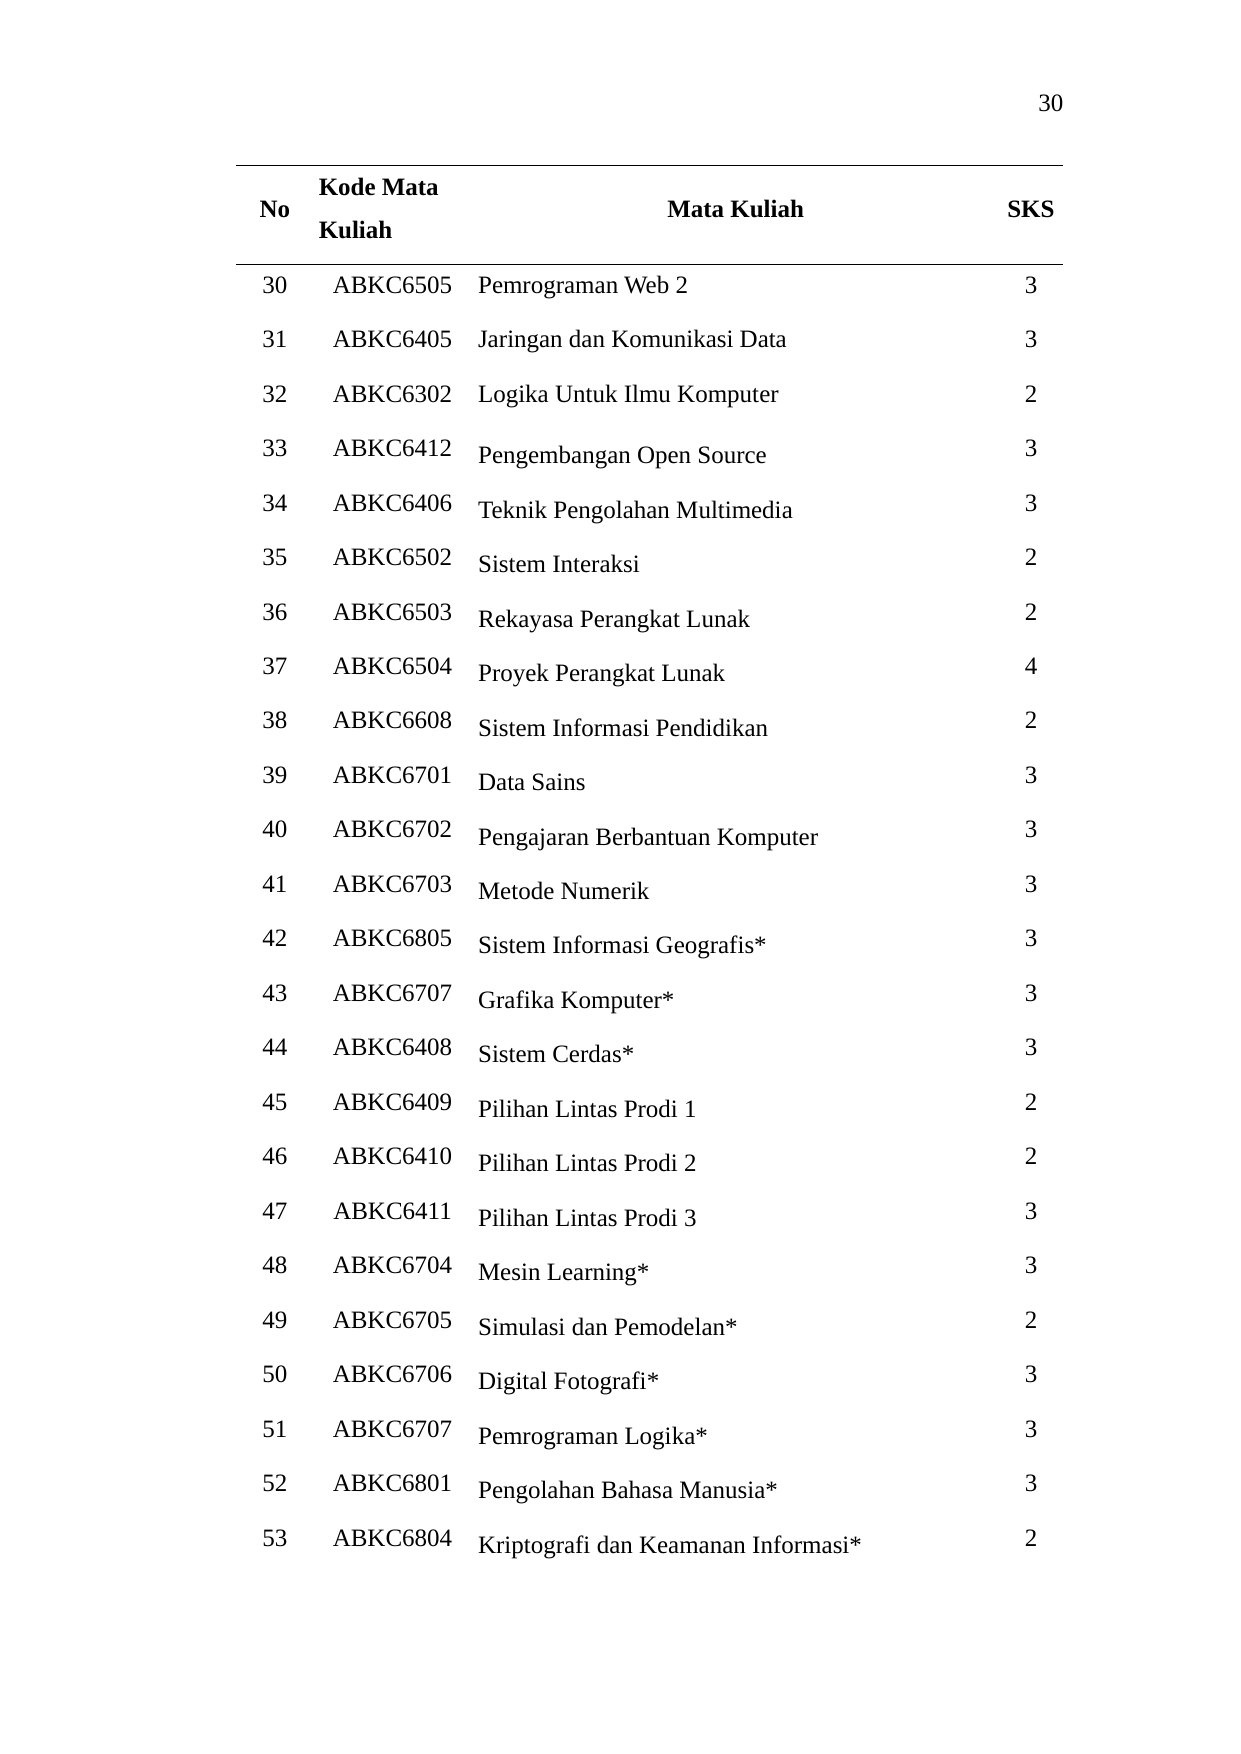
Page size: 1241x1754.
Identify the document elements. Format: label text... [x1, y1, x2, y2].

table_cell Sistem Cerdas* [472, 1027, 999, 1081]
table_cell ABKC6707 [313, 1408, 472, 1462]
table_cell Proyek Perangkat Lunak [472, 645, 999, 700]
table_cell Metode Numerik [472, 863, 999, 918]
table_cell 3 [999, 1354, 1063, 1408]
table_cell ABKC6412 [313, 428, 472, 482]
table_cell ABKC6706 [313, 1354, 472, 1408]
table_cell 50 [236, 1354, 313, 1408]
table_cell Pengembangan Open Source [472, 428, 999, 482]
table_cell Pilihan Lintas Prodi 2 [472, 1136, 999, 1190]
table_cell ABKC6405 [313, 319, 472, 373]
table_cell 39 [236, 754, 313, 809]
table_cell ABKC6302 [313, 373, 472, 427]
table_cell Logika Untuk Ilmu Komputer [472, 373, 999, 427]
table_cell 30 [236, 265, 313, 318]
table_cell ABKC6804 [313, 1517, 472, 1571]
table_cell Simulasi dan Pemodelan* [472, 1299, 999, 1353]
table_cell Pengajaran Berbantuan Komputer [472, 809, 999, 863]
table_cell Mesin Learning* [472, 1245, 999, 1299]
table_cell ABKC6502 [313, 536, 472, 591]
table_cell Pilihan Lintas Prodi 1 [472, 1081, 999, 1136]
table_cell 3 [999, 1245, 1063, 1299]
table_cell 48 [236, 1245, 313, 1299]
table_cell ABKC6408 [313, 1027, 472, 1081]
table_cell Sistem Informasi Geografis* [472, 918, 999, 972]
table_cell ABKC6702 [313, 809, 472, 863]
table_cell Jaringan dan Komunikasi Data [472, 319, 999, 373]
table_cell 45 [236, 1081, 313, 1136]
table_cell 2 [999, 591, 1063, 645]
table_cell ABKC6503 [313, 591, 472, 645]
table_cell 33 [236, 428, 313, 482]
table_cell ABKC6701 [313, 754, 472, 809]
table_cell Sistem Informasi Pendidikan [472, 700, 999, 754]
table_cell Teknik Pengolahan Multimedia [472, 482, 999, 536]
table_cell 46 [236, 1136, 313, 1190]
table_cell Kriptografi dan Keamanan Informasi* [472, 1517, 999, 1571]
table_cell 3 [999, 1463, 1063, 1517]
table_cell ABKC6704 [313, 1245, 472, 1299]
table_cell 41 [236, 863, 313, 918]
table_cell 49 [236, 1299, 313, 1353]
table_header Kode Mata Kuliah [313, 166, 472, 264]
table_cell Pengolahan Bahasa Manusia* [472, 1463, 999, 1517]
table_cell ABKC6411 [313, 1190, 472, 1244]
table_cell 32 [236, 373, 313, 427]
table_cell ABKC6410 [313, 1136, 472, 1190]
table_cell ABKC6707 [313, 972, 472, 1027]
table_cell 51 [236, 1408, 313, 1462]
table_cell 3 [999, 754, 1063, 809]
table_cell Pemrograman Web 2 [472, 265, 999, 318]
table_cell 53 [236, 1517, 313, 1571]
table_cell 3 [999, 319, 1063, 373]
table_header Mata Kuliah [472, 166, 999, 264]
table_cell 40 [236, 809, 313, 863]
table_cell 3 [999, 482, 1063, 536]
table_cell 2 [999, 1136, 1063, 1190]
table_cell 38 [236, 700, 313, 754]
table_cell 4 [999, 645, 1063, 700]
table_cell ABKC6409 [313, 1081, 472, 1136]
table_header SKS [999, 166, 1063, 264]
table_cell ABKC6705 [313, 1299, 472, 1353]
table_cell ABKC6406 [313, 482, 472, 536]
table_cell 3 [999, 863, 1063, 918]
table_cell 35 [236, 536, 313, 591]
table_cell 34 [236, 482, 313, 536]
table_cell 3 [999, 428, 1063, 482]
table_cell Pemrograman Logika* [472, 1408, 999, 1462]
table_cell 2 [999, 1299, 1063, 1353]
table_cell ABKC6608 [313, 700, 472, 754]
table_cell 3 [999, 972, 1063, 1027]
table_cell 3 [999, 809, 1063, 863]
table_cell Pilihan Lintas Prodi 3 [472, 1190, 999, 1244]
table_cell 47 [236, 1190, 313, 1244]
table_cell 3 [999, 918, 1063, 972]
table_cell 3 [999, 1190, 1063, 1244]
table_cell 44 [236, 1027, 313, 1081]
table_cell 31 [236, 319, 313, 373]
table_cell 2 [999, 373, 1063, 427]
table_cell 42 [236, 918, 313, 972]
table_cell Sistem Interaksi [472, 536, 999, 591]
table_cell 3 [999, 1408, 1063, 1462]
table_cell 37 [236, 645, 313, 700]
table_cell ABKC6703 [313, 863, 472, 918]
table_cell 43 [236, 972, 313, 1027]
table_cell ABKC6505 [313, 265, 472, 318]
table_header No [236, 166, 313, 264]
table_cell ABKC6504 [313, 645, 472, 700]
table_cell 2 [999, 700, 1063, 754]
table_cell 2 [999, 536, 1063, 591]
table_cell ABKC6805 [313, 918, 472, 972]
table_cell Grafika Komputer* [472, 972, 999, 1027]
table_cell 3 [999, 1027, 1063, 1081]
table_cell 36 [236, 591, 313, 645]
table_cell Data Sains [472, 754, 999, 809]
table_cell Rekayasa Perangkat Lunak [472, 591, 999, 645]
table_cell 2 [999, 1081, 1063, 1136]
table_cell 3 [999, 265, 1063, 318]
table_cell 52 [236, 1463, 313, 1517]
table_cell 2 [999, 1517, 1063, 1571]
table_cell Digital Fotografi* [472, 1354, 999, 1408]
table_cell ABKC6801 [313, 1463, 472, 1517]
